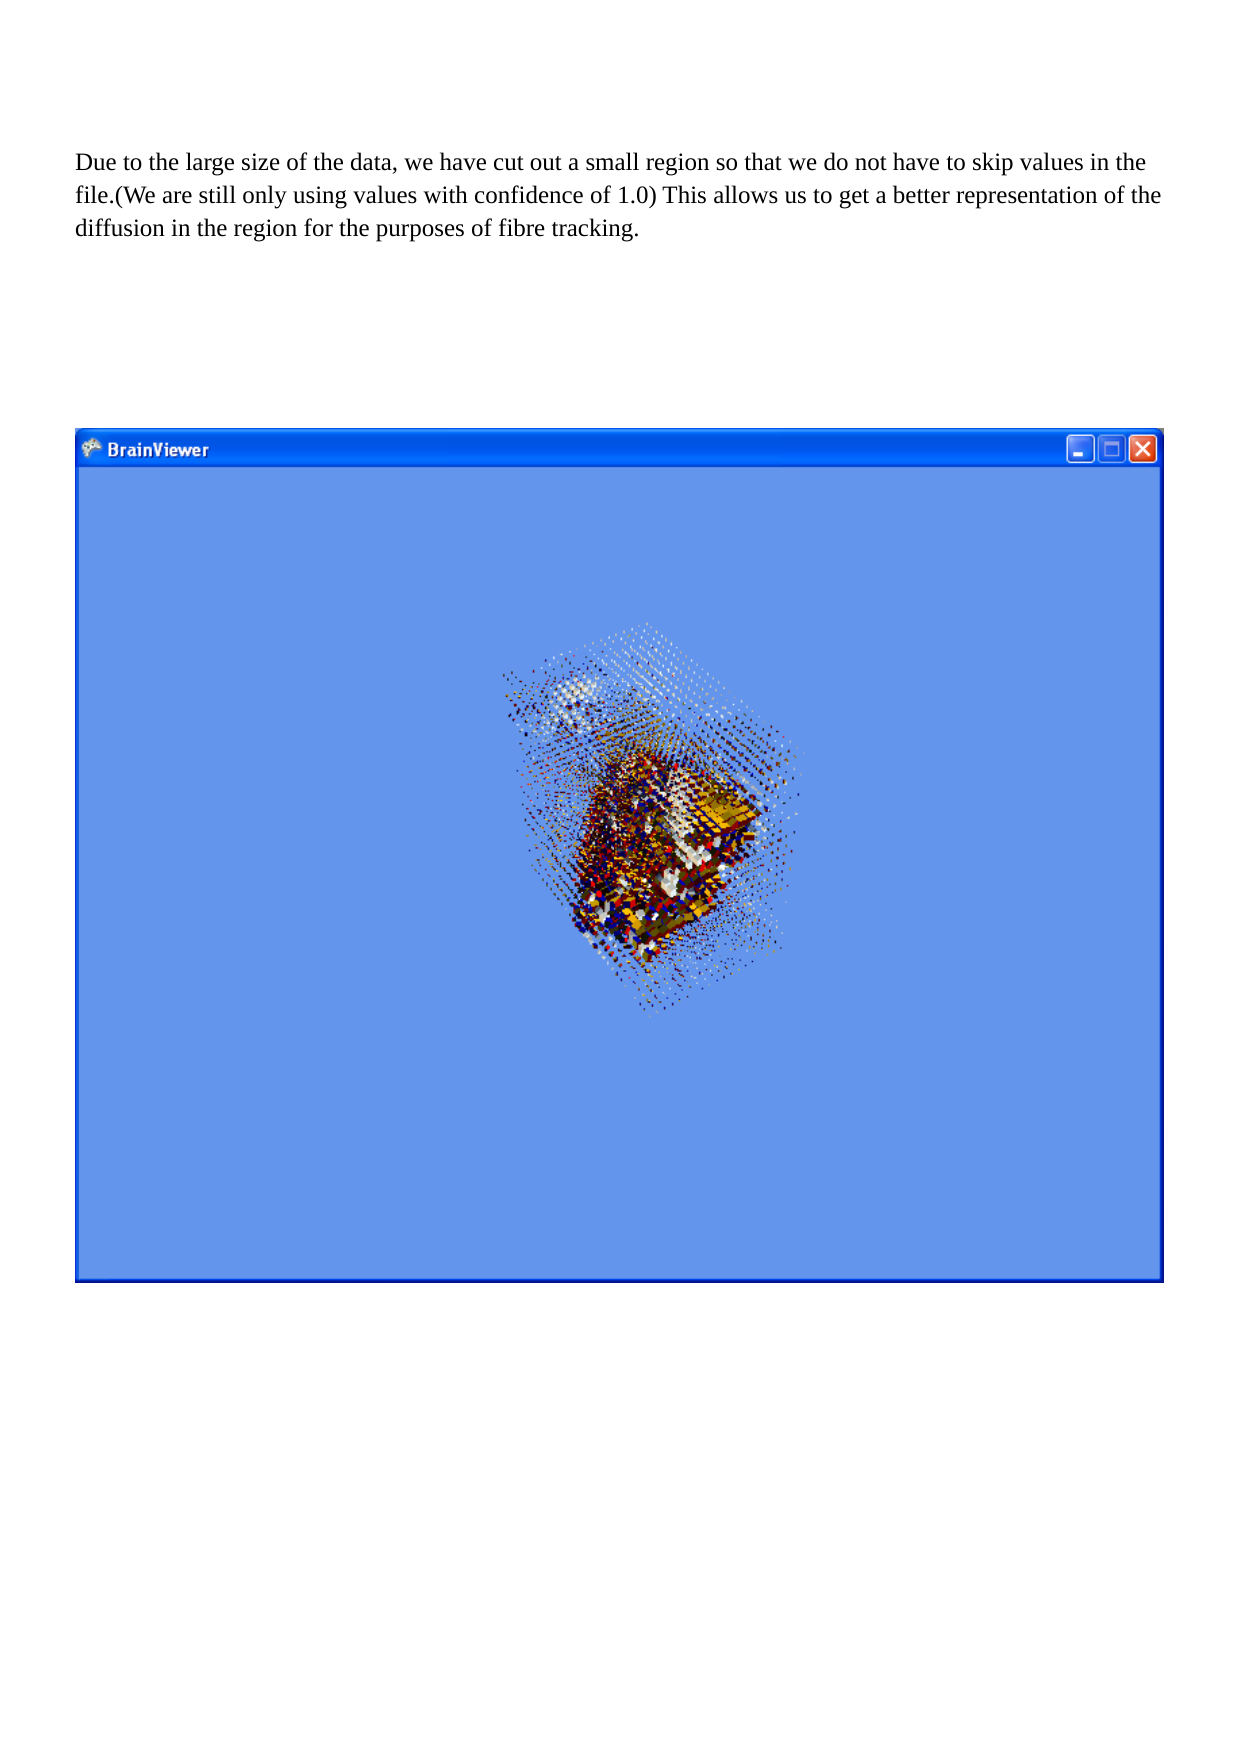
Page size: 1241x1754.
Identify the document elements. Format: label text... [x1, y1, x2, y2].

text Due to the large size of the data, we have cut out a small region so that we do not have to skip values in the file.(We are still only using values with confidence of 1.0) This allows us to get a better representation of the diffusion in the region for the purposes of fibre tracking. [75, 147, 1165, 242]
picture [75, 428, 1164, 1283]
